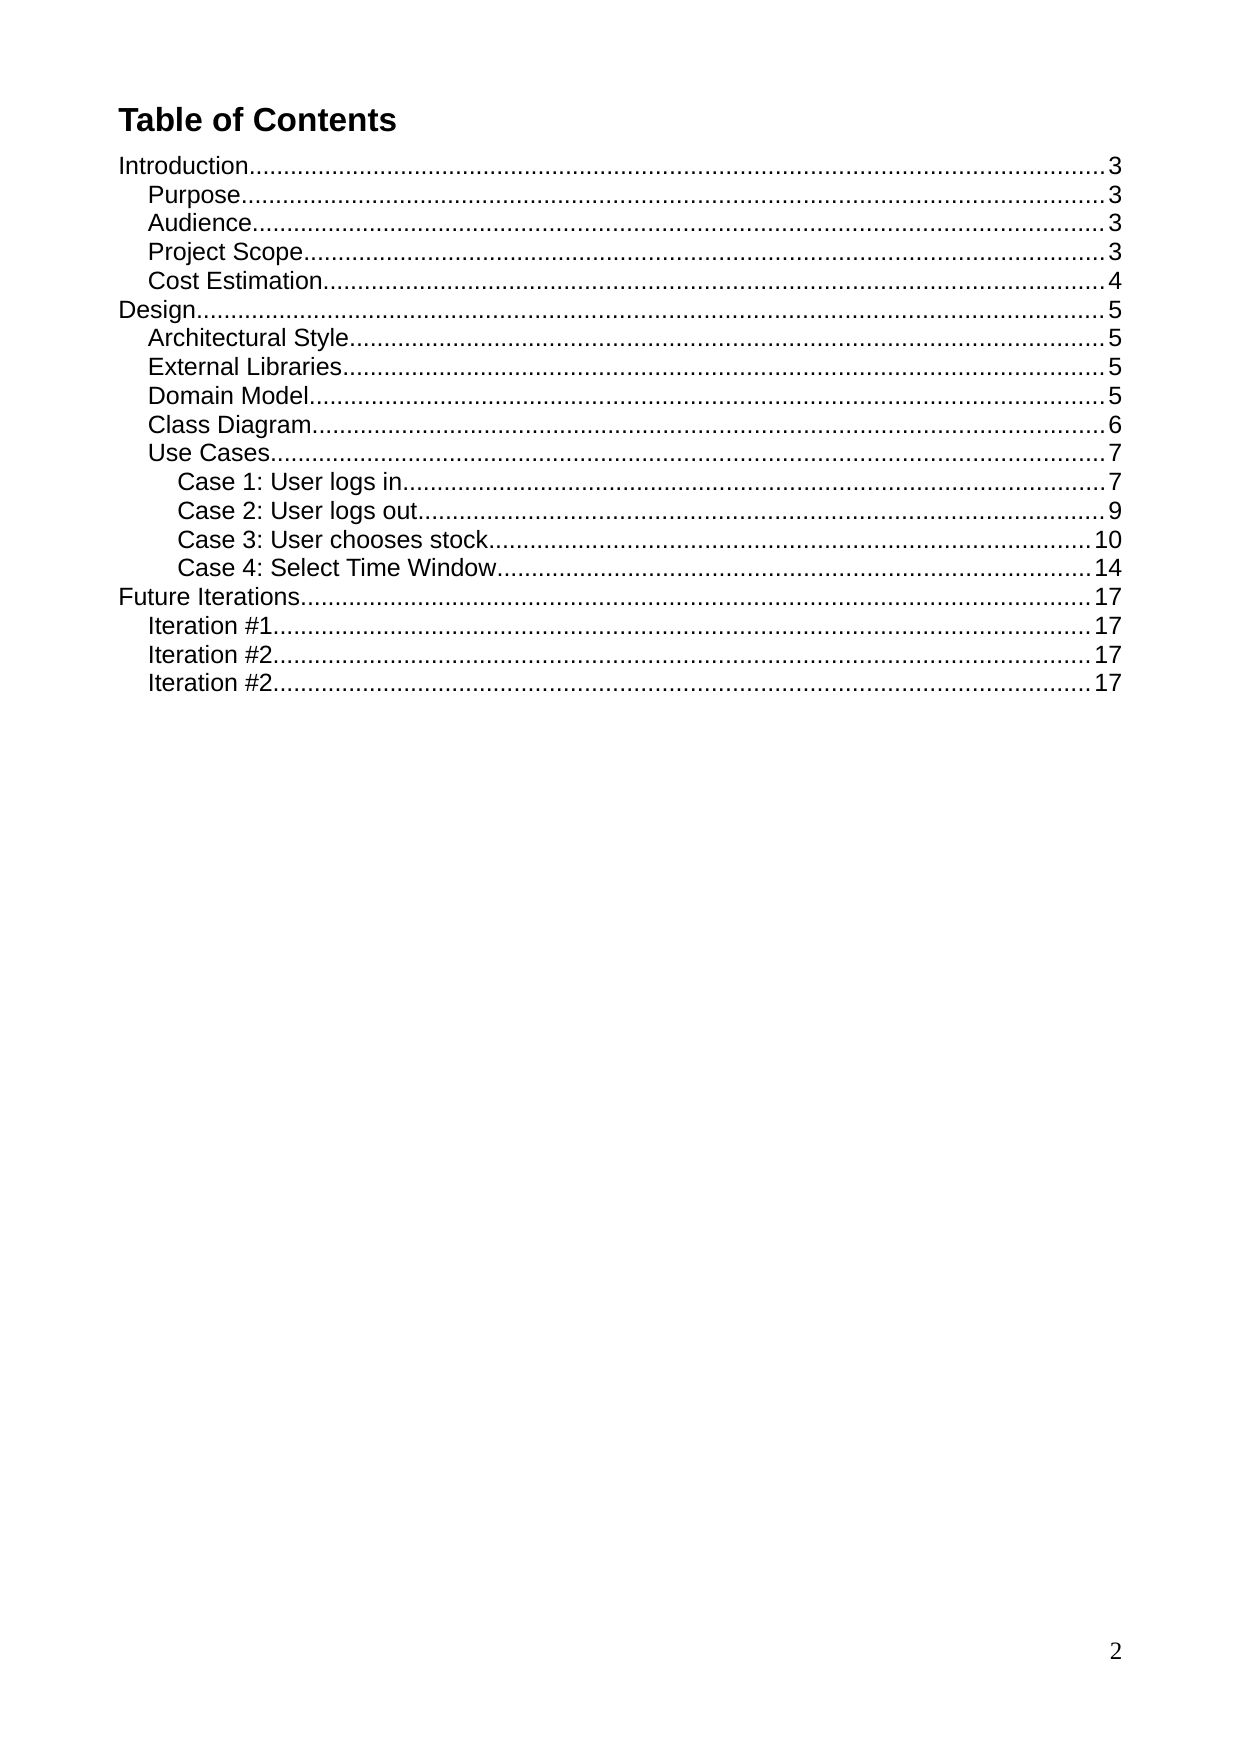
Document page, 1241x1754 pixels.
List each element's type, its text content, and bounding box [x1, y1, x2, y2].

text External Libraries 5 [148, 352, 1122, 381]
text Iteration #1 17 [148, 611, 1122, 640]
text Case 2: User logs out 9 [177, 496, 1122, 525]
text Case 4: Select Time Window 14 [177, 553, 1122, 582]
text Design 5 [118, 295, 1122, 323]
text Case 1: User logs in 7 [177, 467, 1122, 496]
text Purpose 3 [148, 180, 1122, 208]
text Domain Model 5 [148, 381, 1122, 410]
text Use Cases 7 [148, 438, 1122, 467]
text Introduction 3 [118, 151, 1122, 180]
text Project Scope 3 [148, 237, 1122, 266]
text Future Iterations 17 [118, 582, 1122, 611]
text Class Diagram 6 [148, 410, 1122, 438]
text Audience 3 [148, 208, 1122, 237]
text Iteration #2 17 [148, 640, 1122, 668]
text Case 3: User chooses stock 10 [177, 525, 1122, 553]
subtitle Table of Contents [118, 100, 1122, 138]
text Iteration #2 17 [148, 668, 1122, 697]
text Architectural Style 5 [148, 323, 1122, 352]
text Cost Estimation 4 [148, 266, 1122, 295]
